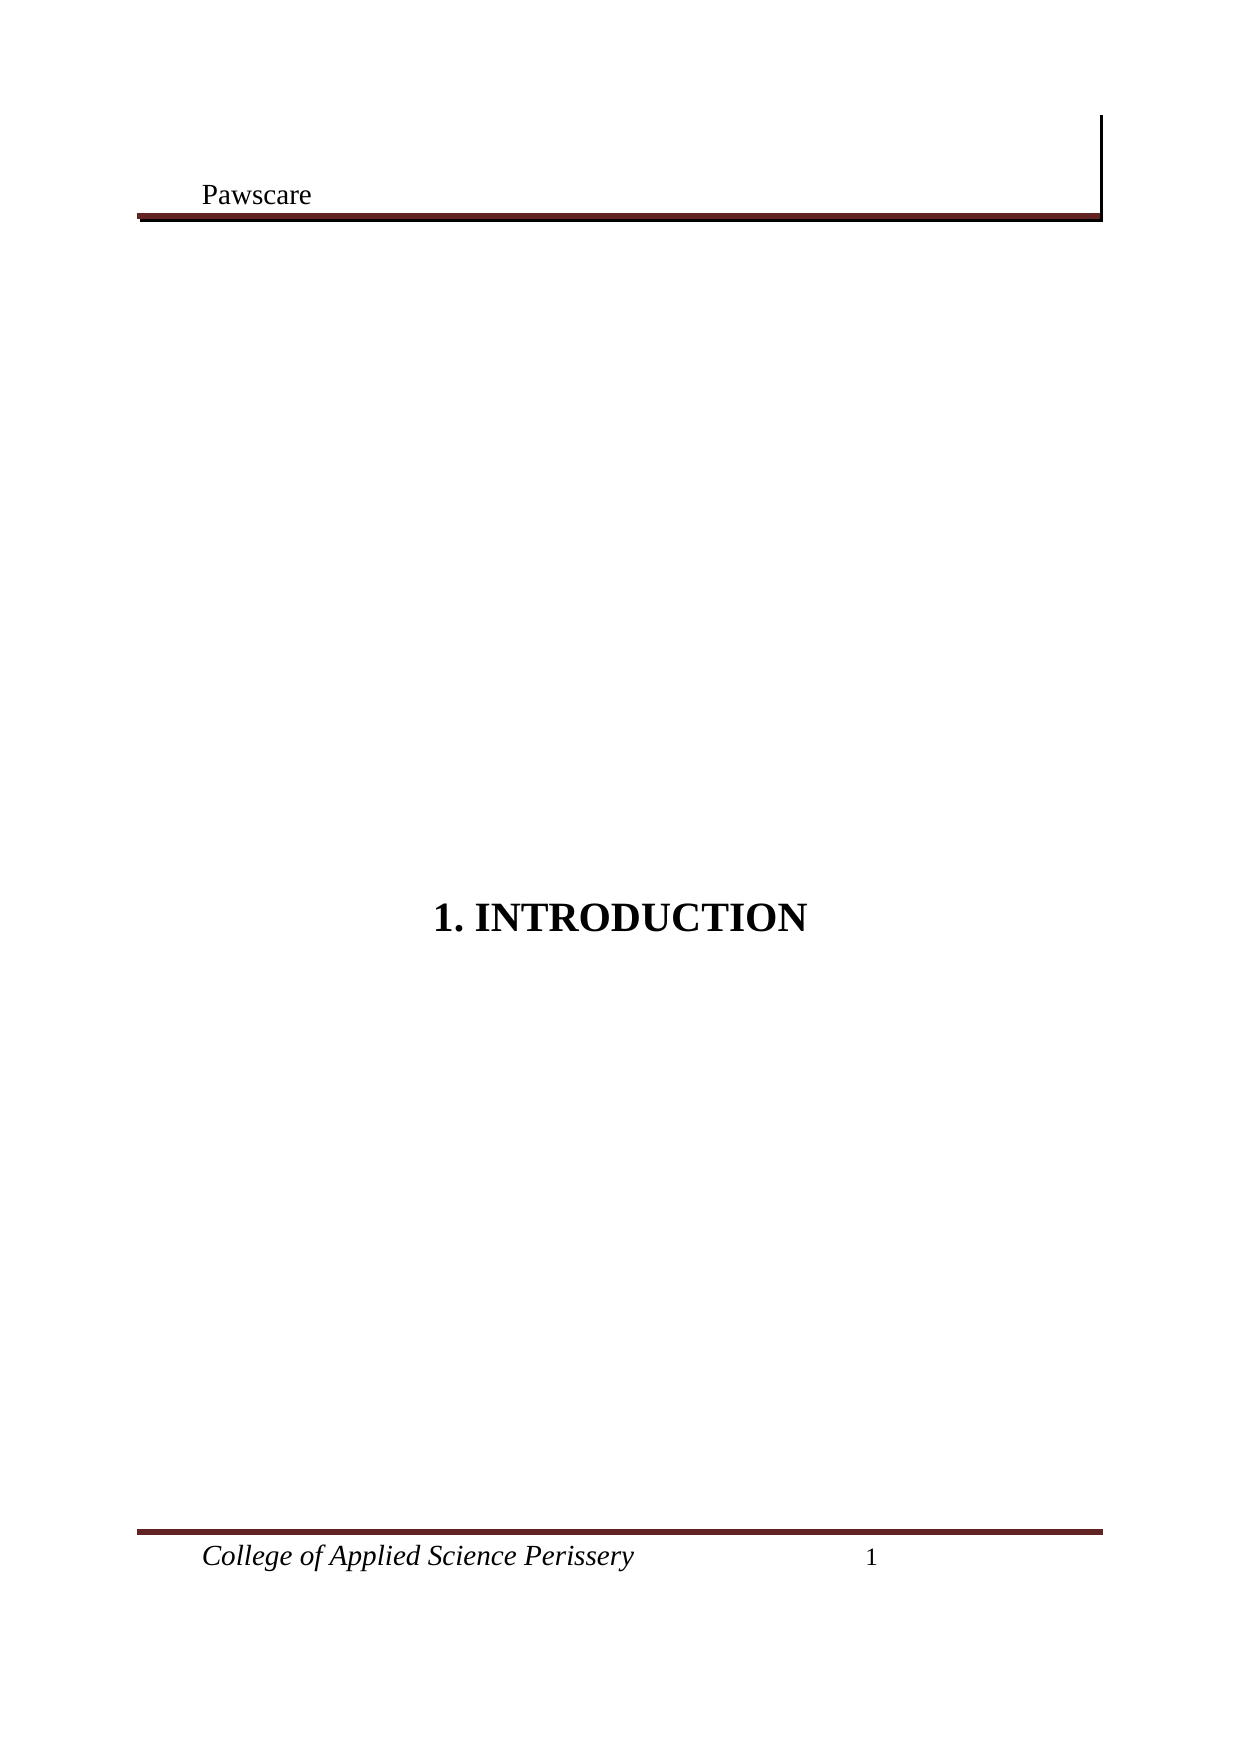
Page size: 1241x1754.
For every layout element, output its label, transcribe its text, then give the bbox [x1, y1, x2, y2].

text 1. INTRODUCTION [137, 893, 1103, 941]
